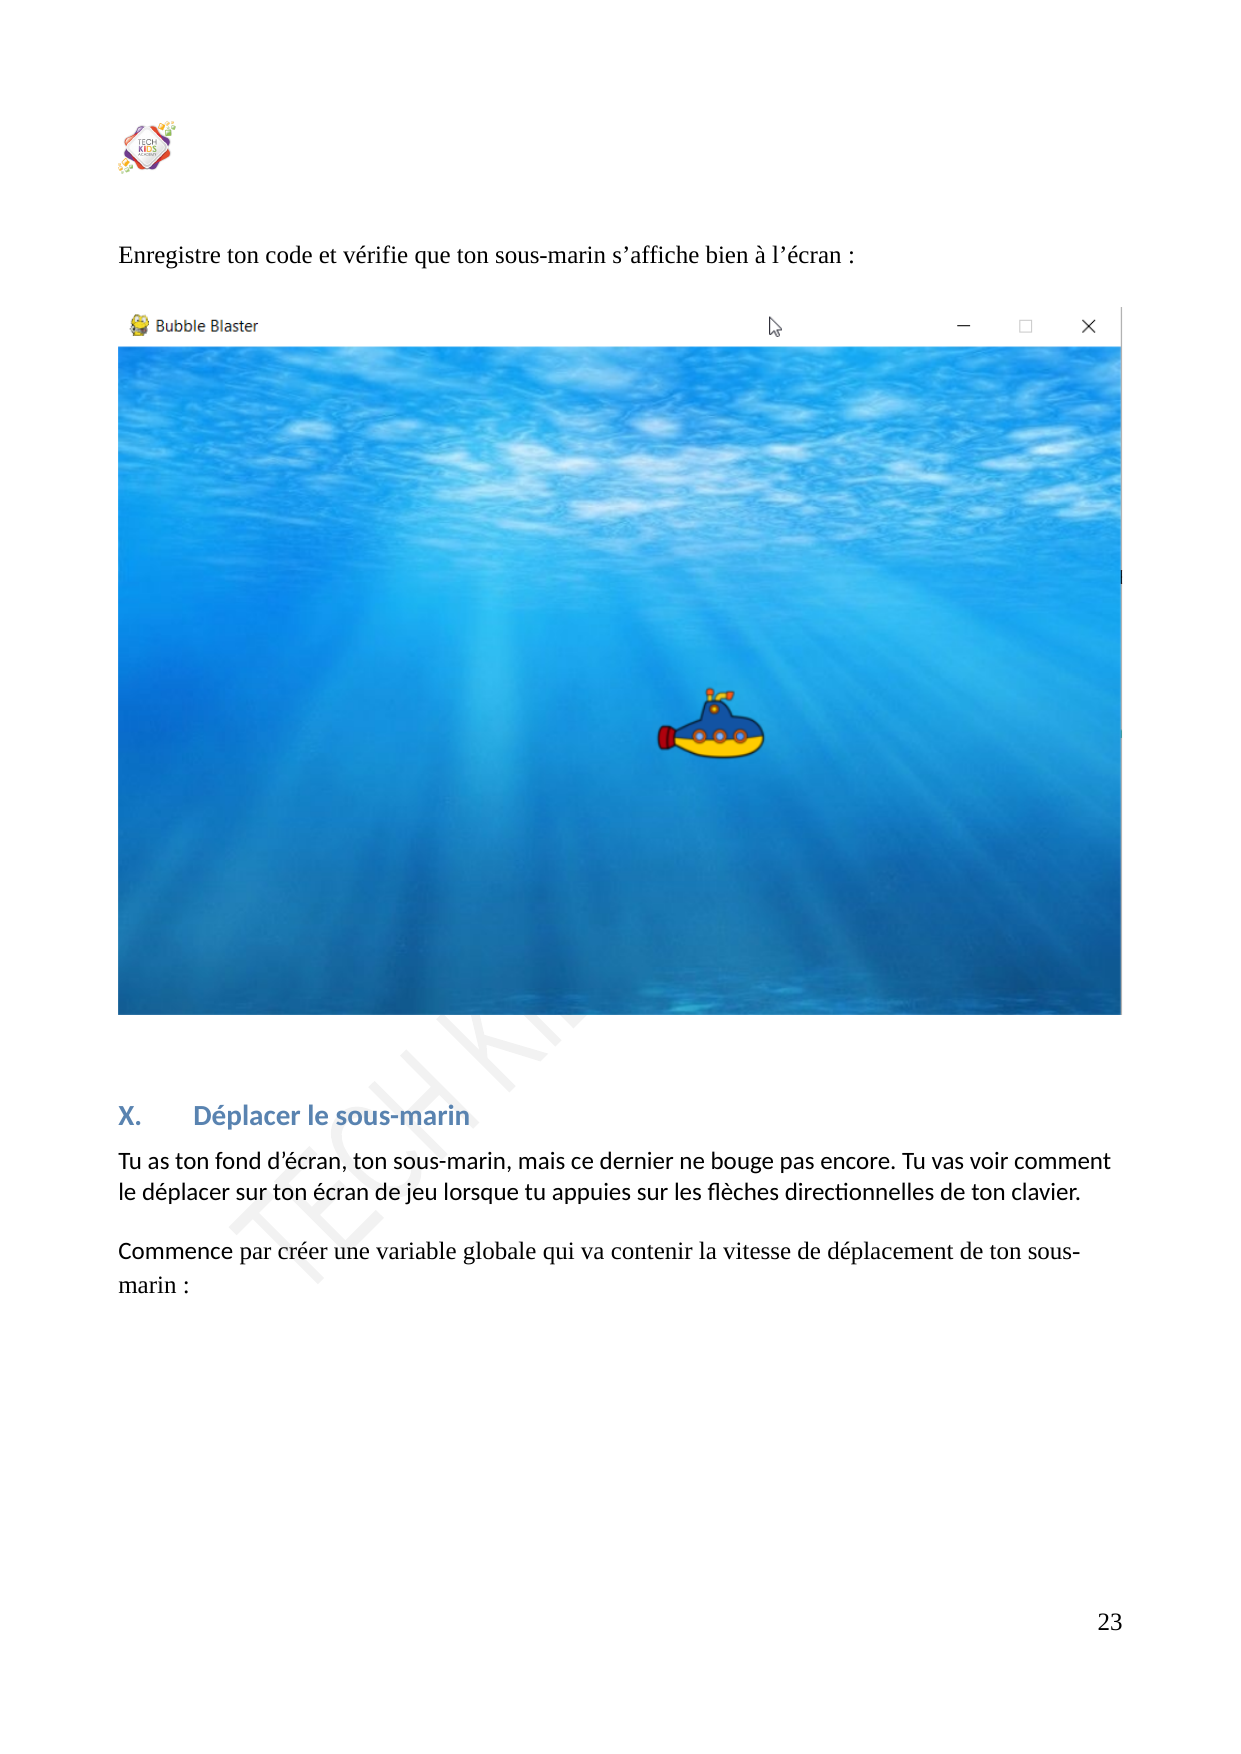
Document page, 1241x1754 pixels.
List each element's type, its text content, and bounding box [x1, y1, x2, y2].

picture [118, 118, 176, 176]
text Tu as ton fond d’écran, ton sous-marin, mais ce dernier ne bouge pas encore. Tu vas voir comment le déplacer sur ton écran de jeu lorsque tu appuies sur les flèches directionnelles de ton clavier. [118, 1145, 1122, 1206]
text Enregistre ton code et vérifie que ton sous-marin s’affiche bien à l’écran : [118, 240, 1122, 269]
subtitle Déplacer le sous-marin [118, 1097, 413, 1133]
subtitle Déplacer le sous-marin [420, 1097, 1122, 1133]
picture [118, 307, 1123, 1015]
text Commence par créer une variable globale qui va contenir la vitesse de déplacement de ton sous-marin : [118, 1235, 1122, 1298]
